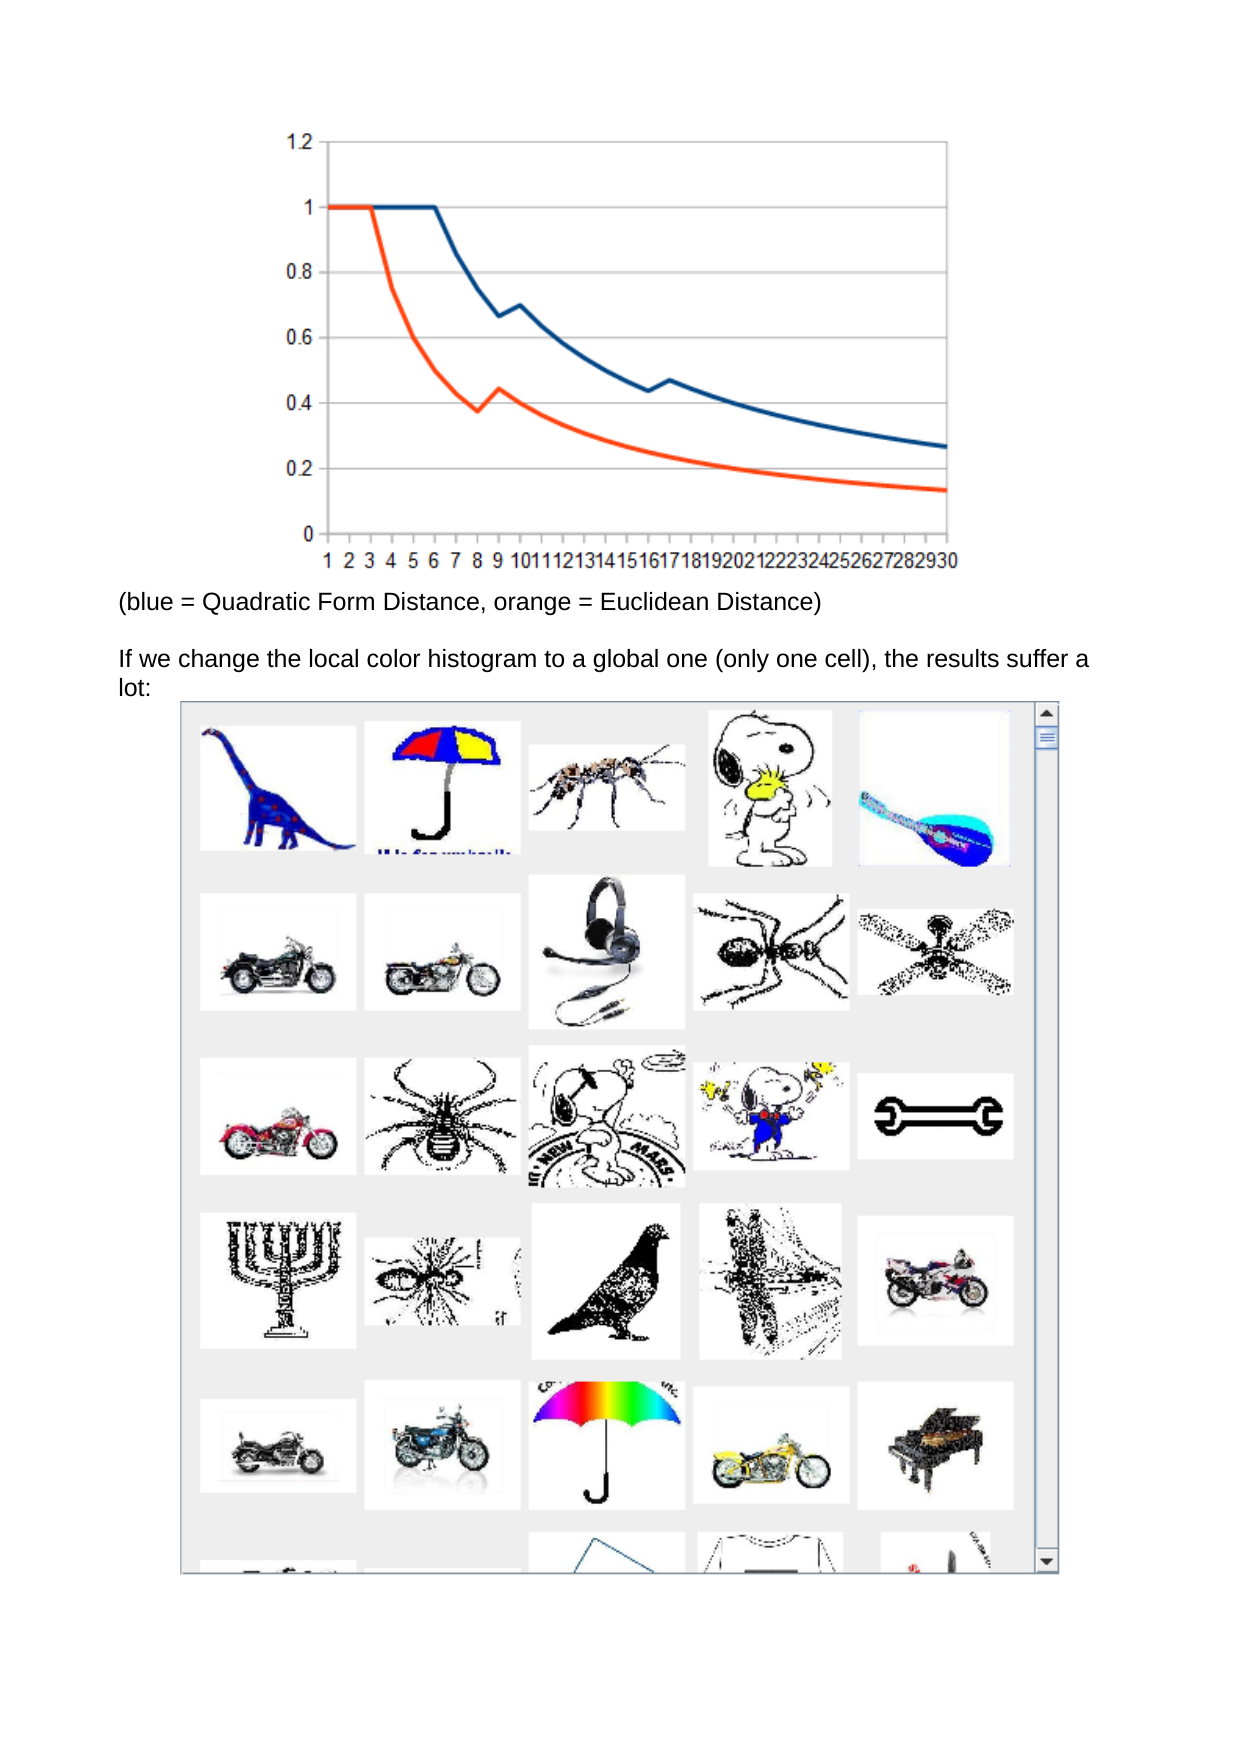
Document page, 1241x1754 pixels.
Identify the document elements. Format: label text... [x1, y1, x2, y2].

picture [180, 701, 1060, 1576]
picture [272, 118, 968, 587]
text If we change the local color histogram to a global one (only one cell), the results suffer a lot: [118, 644, 1122, 702]
text (blue = Quadratic Form Distance, orange = Euclidean Distance) [118, 118, 1122, 616]
